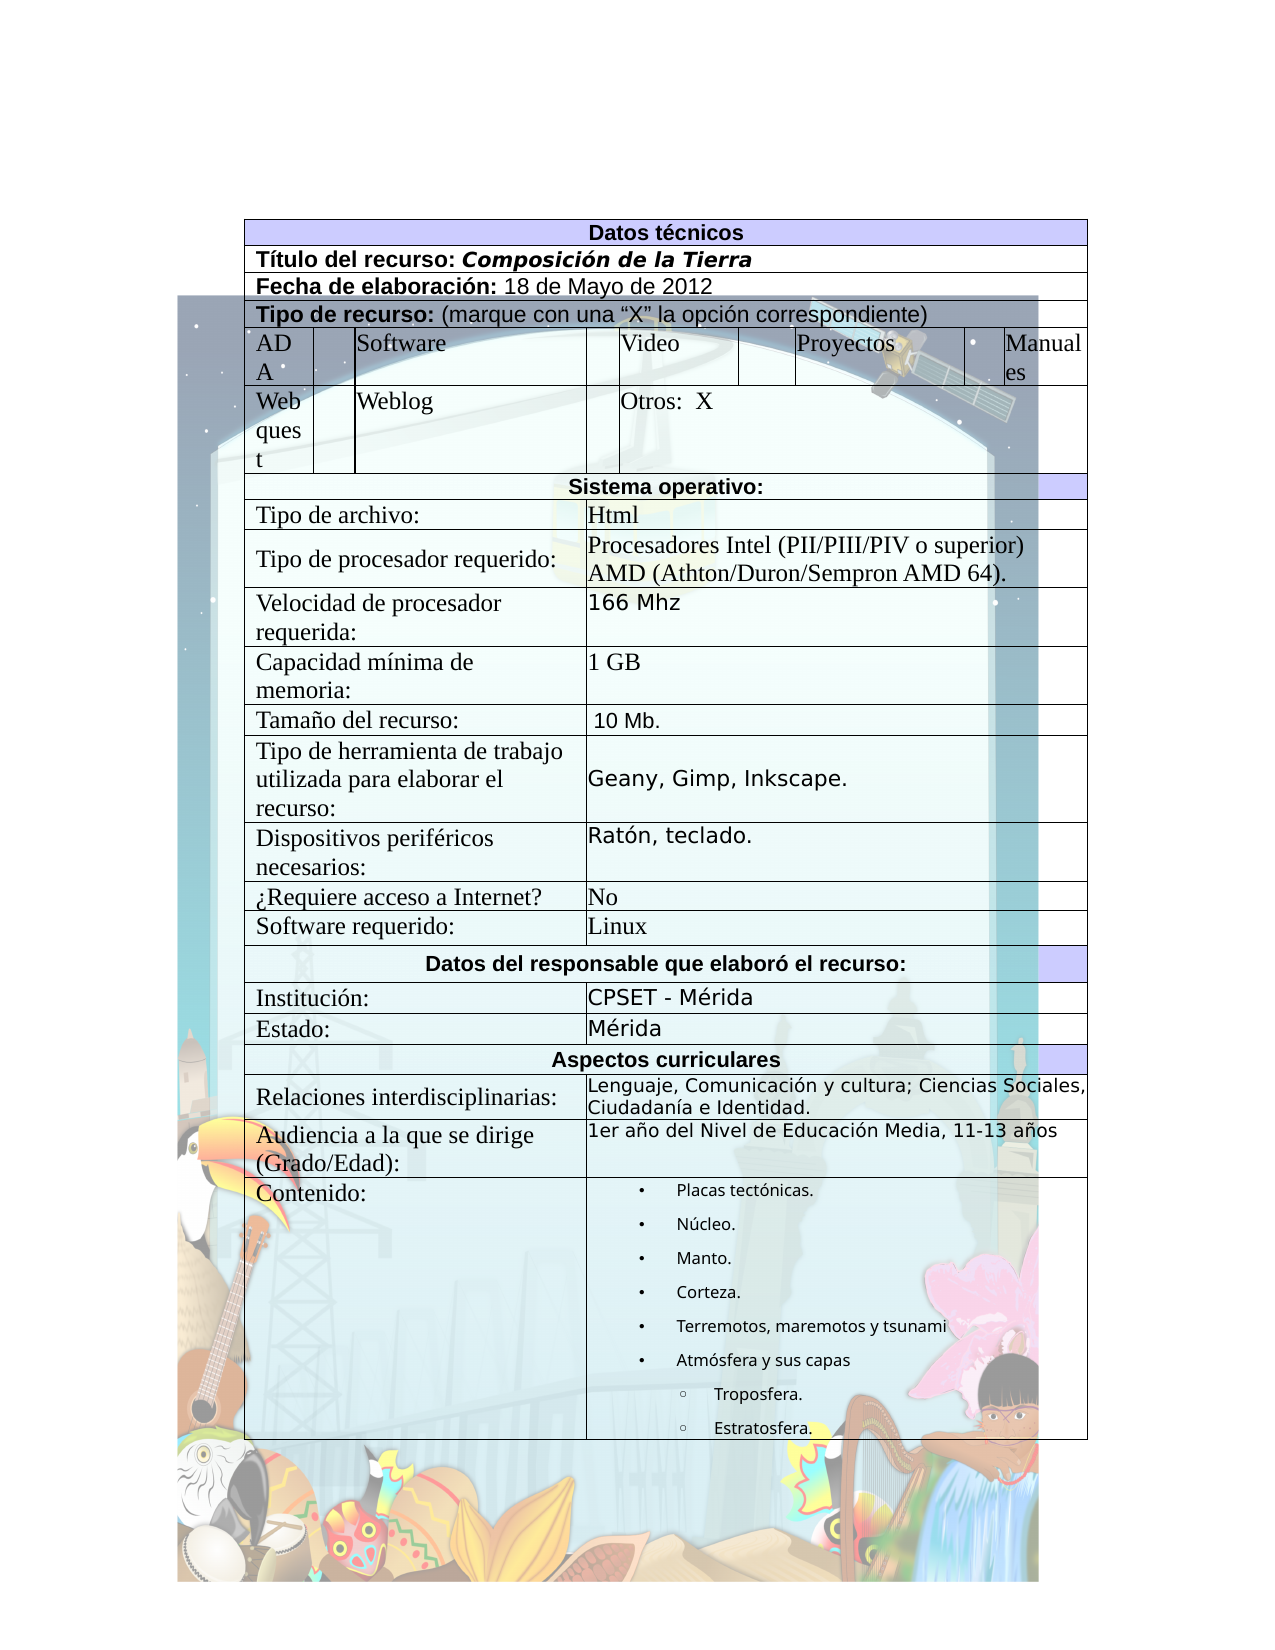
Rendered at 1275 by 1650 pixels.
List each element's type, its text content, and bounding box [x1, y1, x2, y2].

picture [245, 647, 586, 704]
picture [245, 328, 313, 385]
table_cell Sistema operativo: [1039, 474, 1087, 499]
table_cell Linux [1039, 911, 1087, 945]
table_cell Manuales [1039, 328, 1087, 385]
table_cell Aspectos curriculares [1039, 1045, 1087, 1074]
picture [177, 295, 1039, 1582]
picture [965, 328, 1004, 385]
picture [245, 823, 586, 881]
picture [245, 705, 586, 735]
picture [245, 1120, 586, 1177]
picture [620, 386, 1039, 473]
picture [587, 500, 1039, 529]
picture [587, 736, 1039, 822]
picture [314, 328, 354, 385]
picture [245, 301, 1039, 327]
table_cell 166 Mhz [1039, 588, 1087, 646]
table_cell Fecha de elaboración: 18 de Mayo de 2012 [245, 273, 1087, 299]
table_cell Título del recurso: Composición de la Tierra [245, 246, 1087, 272]
picture [245, 1014, 586, 1044]
table_cell Datos del responsable que elaboró el recurso: [1039, 946, 1087, 982]
picture [245, 1178, 586, 1439]
table_cell Ratón, teclado. [1039, 823, 1087, 881]
picture [245, 386, 313, 473]
table_cell Otros: X [1039, 386, 1087, 473]
picture [245, 911, 586, 945]
picture [245, 295, 1039, 300]
table_cell Procesadores Intel (PII/PIII/PIV o superior) AMD (Athton/Duron/Sempron AMD 64). [1039, 530, 1087, 587]
table_cell 1er año del Nivel de Educación Media, 11-13 años [1039, 1120, 1087, 1177]
picture [587, 328, 619, 385]
picture [796, 328, 964, 385]
picture [587, 882, 1039, 910]
picture [587, 823, 1039, 881]
table_cell Geany, Gimp, Inkscape. [1039, 736, 1087, 822]
picture [587, 1178, 1039, 1439]
table_cell Html [1039, 500, 1087, 529]
picture [587, 983, 1039, 1013]
picture [356, 386, 586, 473]
table_cell CPSET - Mérida [1039, 983, 1087, 1013]
picture [587, 1014, 1039, 1044]
picture [587, 386, 619, 473]
picture [587, 647, 1039, 704]
table_header Datos técnicos [245, 220, 1087, 245]
table_cell 10 Mb. [1039, 705, 1087, 735]
picture [245, 474, 1039, 499]
picture [620, 328, 738, 385]
picture [245, 946, 1039, 982]
picture [587, 911, 1039, 945]
picture [245, 1045, 1039, 1074]
table_cell Placas tectónicas. Núcleo. Manto. Corteza. Terremotos, maremotos y tsunami Atmósfera y sus capas Troposfera. Estratosfera. Mesosfera. Termosfera. Exosfera. [1039, 1178, 1087, 1439]
picture [245, 500, 586, 529]
picture [587, 588, 1039, 646]
picture [356, 328, 586, 385]
table_cell No [1039, 882, 1087, 910]
picture [245, 882, 586, 910]
table_cell Lenguaje, Comunicación y cultura; Ciencias Sociales, Ciudadanía e Identidad. [1039, 1075, 1087, 1119]
picture [314, 386, 354, 473]
picture [245, 1075, 586, 1119]
picture [245, 588, 586, 646]
picture [587, 1075, 1039, 1119]
picture [587, 530, 1039, 587]
picture [1005, 328, 1039, 385]
table_cell Mérida [1039, 1014, 1087, 1043]
picture [245, 983, 586, 1013]
picture [587, 1120, 1039, 1177]
picture [245, 530, 586, 587]
picture [245, 736, 586, 822]
picture [280, 312, 285, 320]
table_cell 1 GB [1039, 647, 1087, 704]
picture [587, 705, 1039, 735]
picture [739, 328, 795, 385]
